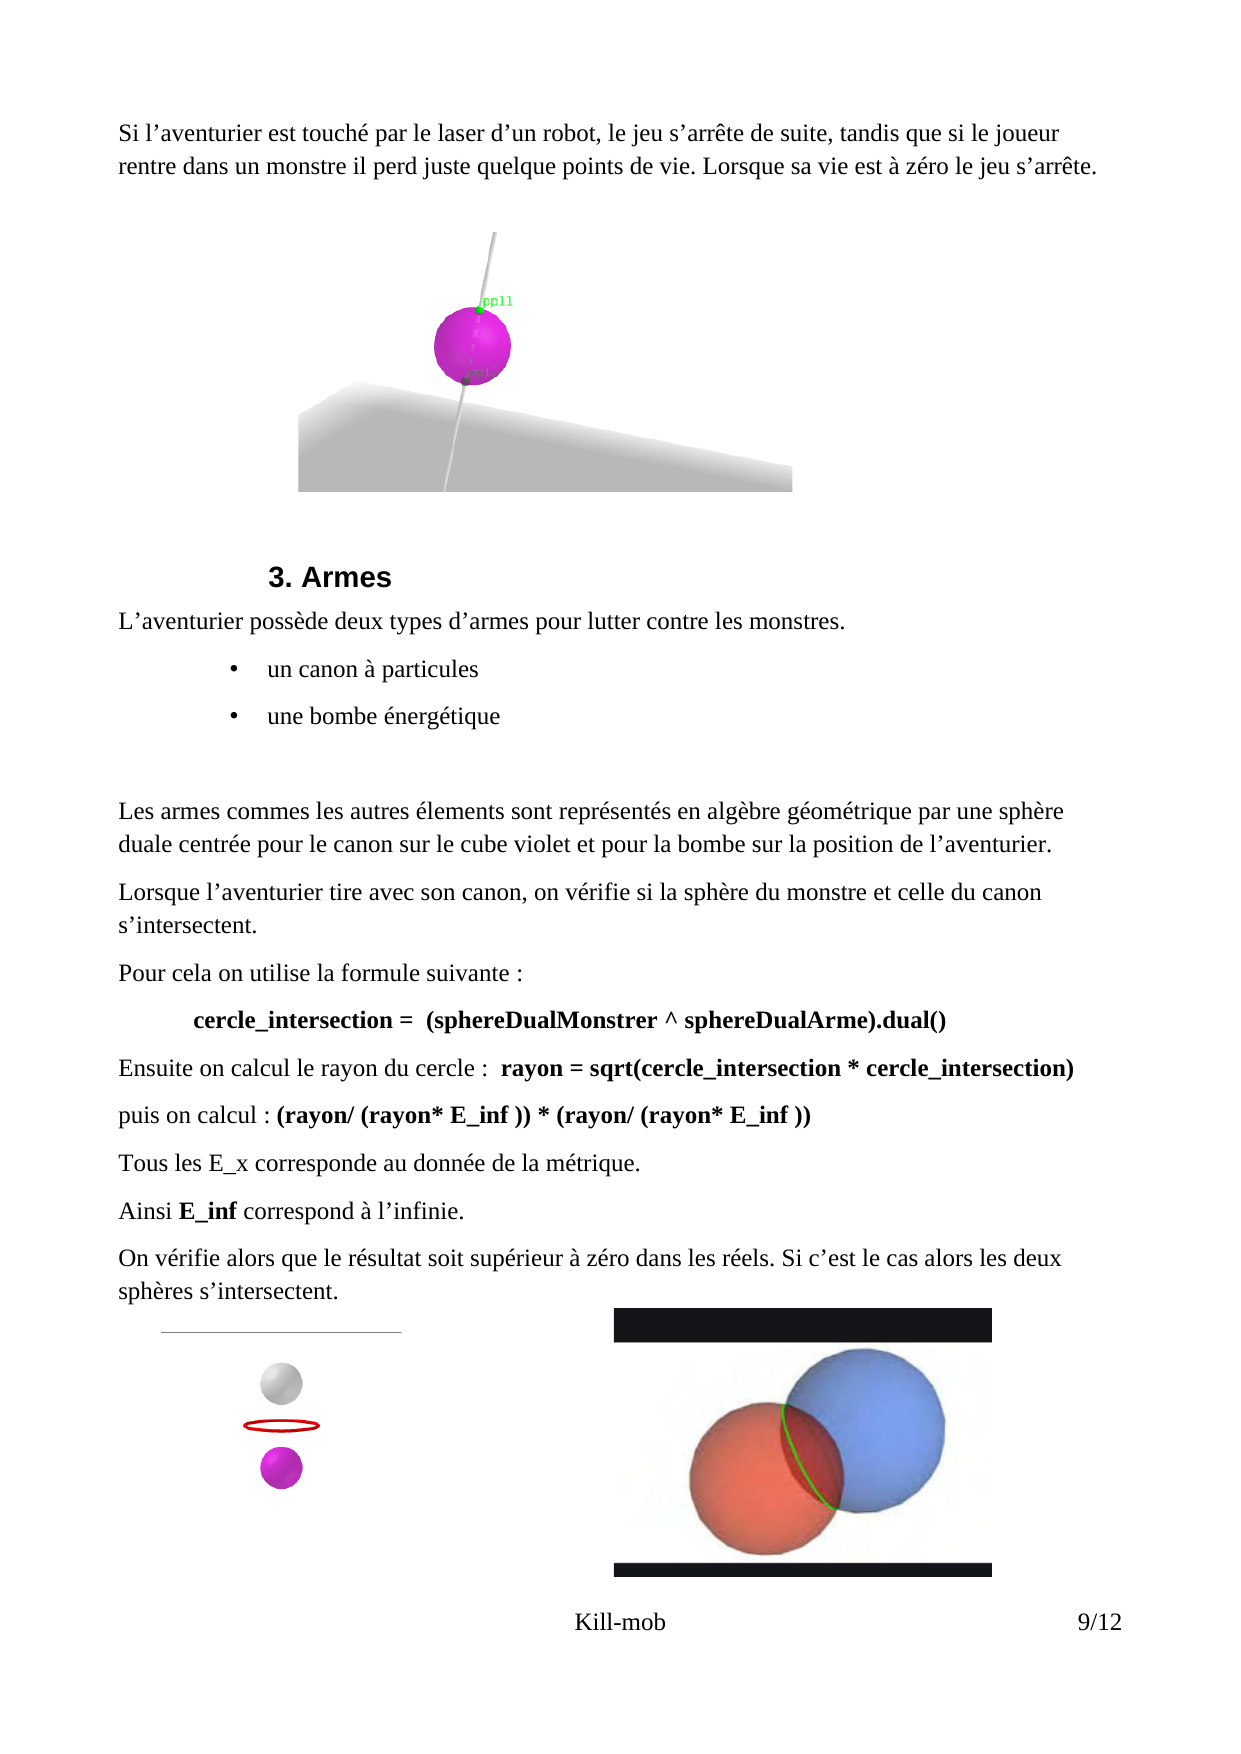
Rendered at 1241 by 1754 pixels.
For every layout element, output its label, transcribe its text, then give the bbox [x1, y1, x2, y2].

text Les armes commes les autres élements sont représentés en algèbre géométrique par une sphère duale centrée pour le canon sur le cube violet et pour la bombe sur la position de l’aventurier. [118, 796, 1122, 858]
text Tous les E_x corresponde au donnée de la métrique. [118, 1148, 1122, 1177]
text Lorsque l’aventurier tire avec son canon, on vérifie si la sphère du monstre et celle du canon s’intersectent. [118, 877, 1122, 939]
picture [511, 232, 793, 492]
subtitle 3. Armes [268, 560, 1122, 593]
text Pour cela on utilise la formule suivante : [118, 958, 1122, 986]
text L’aventurier possède deux types d’armes pour lutter contre les monstres. [118, 606, 1122, 635]
picture [234, 1332, 402, 1530]
text cercle_intersection = (sphereDualMonstrer ^ sphereDualArme).dual() [118, 1005, 1122, 1034]
text On vérifie alors que le résultat soit supérieur à zéro dans les réels. Si c’est le cas alors les deux sphères s’intersectent. [118, 1243, 1122, 1305]
list une bombe énergétique [229, 701, 1122, 730]
text Ensuite on calcul le rayon du cercle : rayon = sqrt(cercle_intersection * cercle_intersection) [118, 1053, 1122, 1082]
text puis on calcul : (rayon/ (rayon* E_inf )) * (rayon/ (rayon* E_inf )) [118, 1101, 1122, 1129]
text Ainsi E_inf correspond à l’infinie. [118, 1196, 1122, 1224]
text Si l’aventurier est touché par le laser d’un robot, le jeu s’arrête de suite, tandis que si le joueur rentre dans un monstre il perd juste quelque points de vie. Lorsque sa vie est à zéro le jeu s’arrête. [118, 118, 1122, 180]
list un canon à particules [229, 654, 1122, 682]
picture [869, 1308, 992, 1577]
